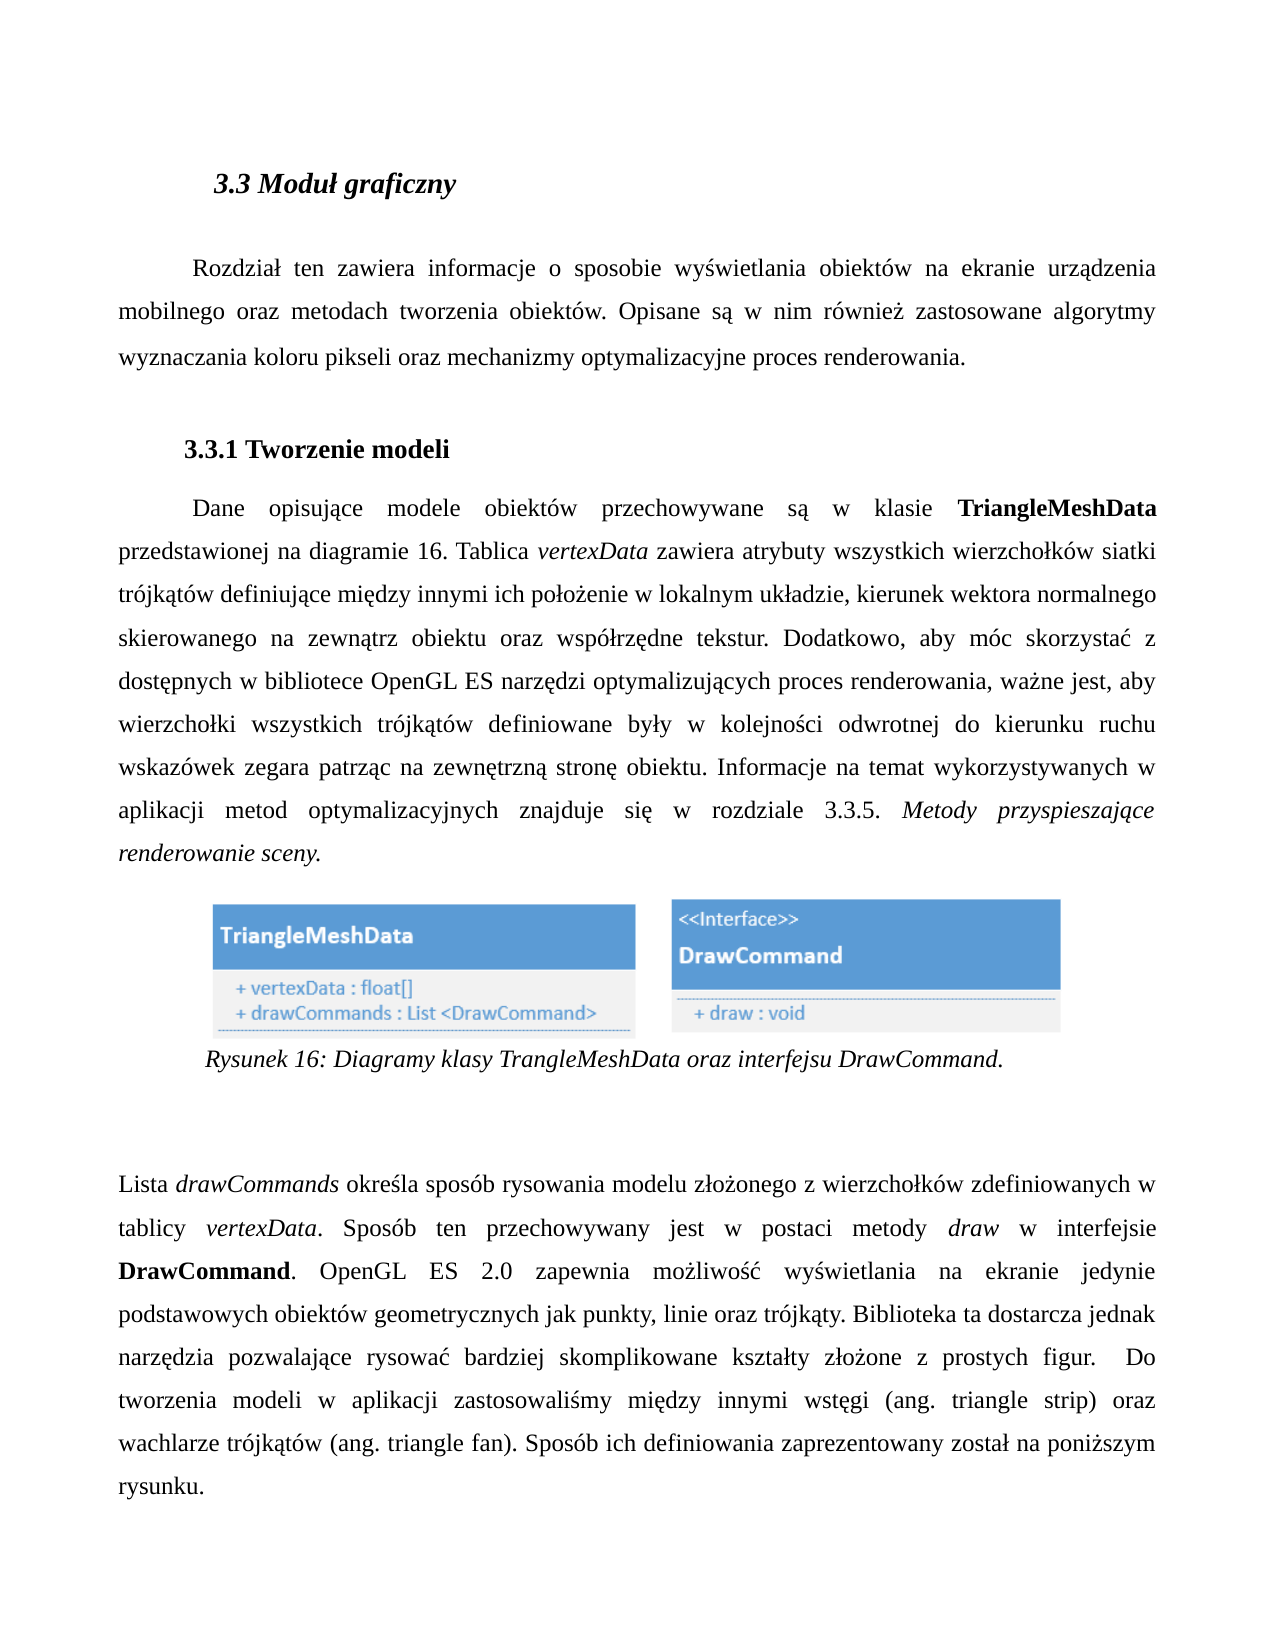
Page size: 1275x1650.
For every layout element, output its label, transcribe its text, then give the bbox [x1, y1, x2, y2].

subtitle Moduł graficzny [207, 166, 1157, 200]
text Dane opisujące modele obiektów przechowywane są w klasie TriangleMeshData przedstawionej na diagramie 16. Tablica vertexData zawiera atrybuty wszystkich wierzchołków siatki trójkątów definiujące między innymi ich położenie w lokalnym układzie, kierunek wektora normalnego skierowanego na zewnątrz obiektu oraz współrzędne tekstur. Dodatkowo, aby móc skorzystać z dostępnych w bibliotece OpenGL ES narzędzi optymalizujących proces renderowania, ważne jest, aby wierzchołki wszystkich trójkątów definiowane były w kolejności odwrotnej do kierunku ruchu wskazówek zegara patrząc na zewnętrzną stronę obiektu. Informacje na temat wykorzystywanych w aplikacji metod optymalizacyjnych znajduje się w rozdziale 3.3.5. Metody przyspieszające renderowanie sceny. [118, 493, 1157, 867]
subtitle Tworzenie modeli [177, 433, 1157, 464]
text Lista drawCommands określa sposób rysowania modelu złożonego z wierzchołków zdefiniowanych w tablicy vertexData. Sposób ten przechowywany jest w postaci metody draw w interfejsie DrawCommand. OpenGL ES 2.0 zapewnia możliwość wyświetlania na ekranie jedynie podstawowych obiektów geometrycznych jak punkty, linie oraz trójkąty. Biblioteka ta dostarcza jednak narzędzia pozwalające rysować bardziej skomplikowane kształty złożone z prostych figur. Do tworzenia modeli w aplikacji zastosowaliśmy między innymi wstęgi (ang. triangle strip) oraz wachlarze trójkątów (ang. triangle fan). Sposób ich definiowania zaprezentowany został na poniższym rysunku. [118, 1169, 1157, 1500]
picture [203, 897, 1072, 1045]
text Rysunek 16: Diagramy klasy TrangleMeshData oraz interfejsu DrawCommand. [205, 1045, 1070, 1073]
text Rozdział ten zawiera informacje o sposobie wyświetlania obiektów na ekranie urządzenia mobilnego oraz metodach tworzenia obiektów. Opisane są w nim również zastosowane algorytmy wyznaczania koloru pikseli oraz mechanizmy optymalizacyjne proces renderowania. [118, 253, 1157, 371]
